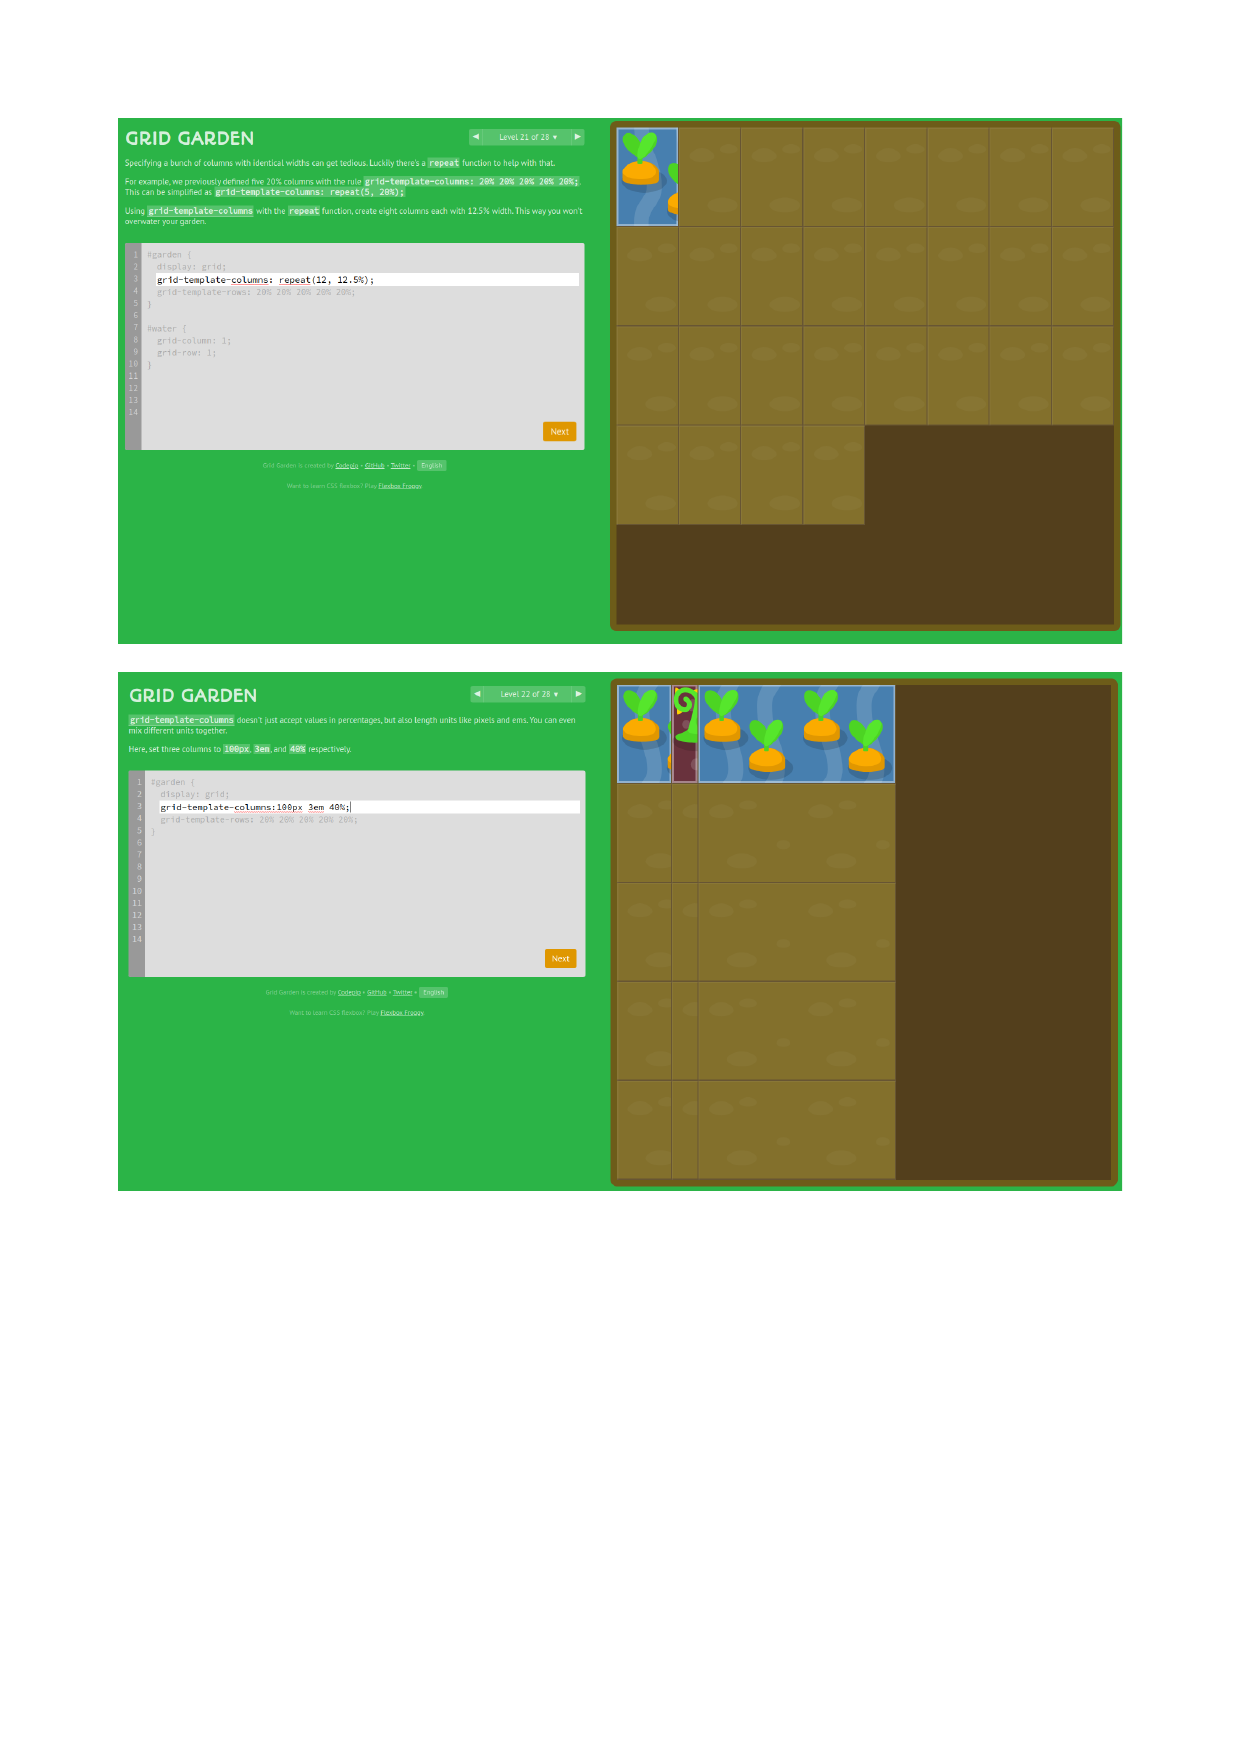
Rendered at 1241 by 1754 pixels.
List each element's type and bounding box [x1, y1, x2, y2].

picture [118, 672, 1123, 1191]
picture [118, 118, 1123, 644]
